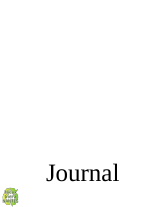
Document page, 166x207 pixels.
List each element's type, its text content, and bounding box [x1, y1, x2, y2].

table_cell [6, 46, 159, 152]
table_header [108, 6, 159, 46]
table_header [57, 6, 108, 46]
picture [2, 187, 19, 207]
table_header [6, 6, 57, 46]
table_cell Journal [6, 153, 159, 193]
